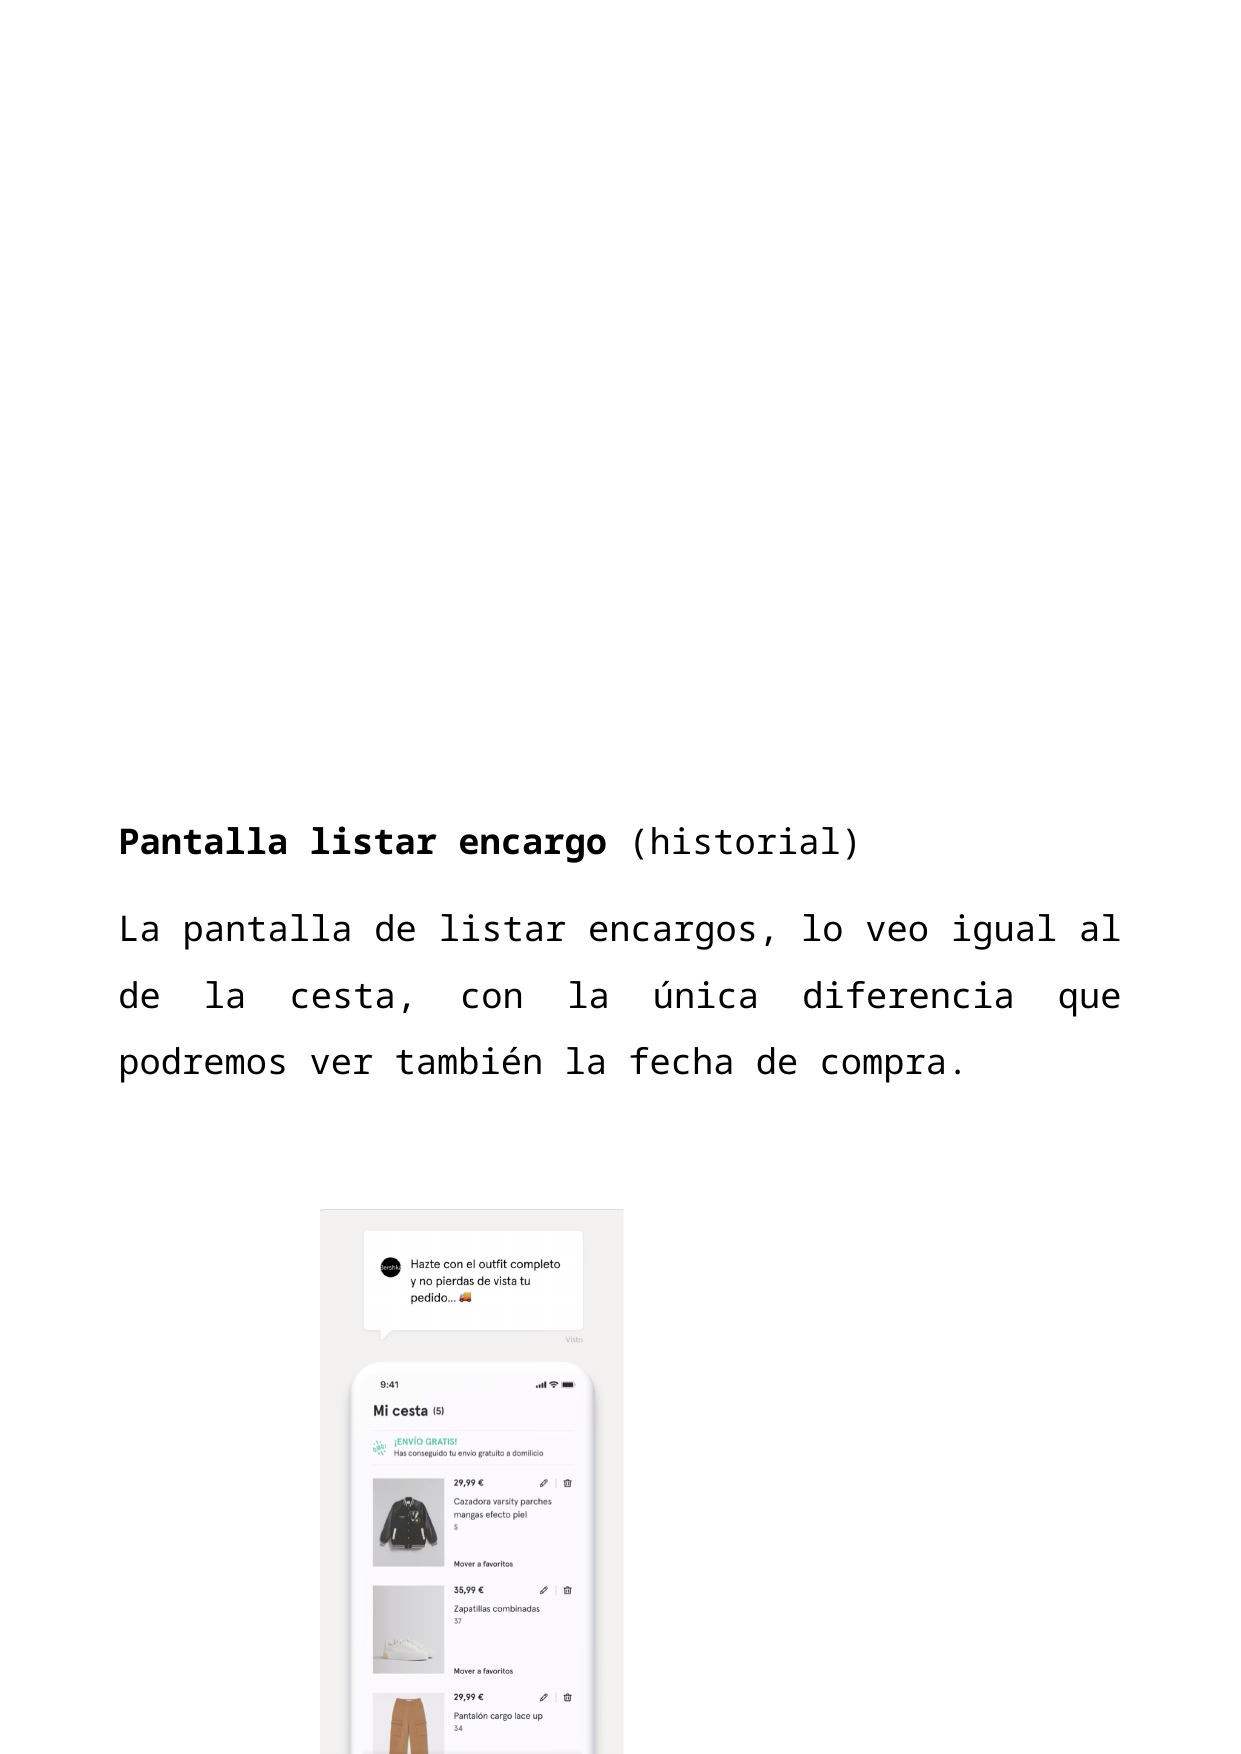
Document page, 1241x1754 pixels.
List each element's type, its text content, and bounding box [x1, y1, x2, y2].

text La pantalla de listar encargos, lo veo igual al de la cesta, con la única diferencia que podremos ver también la fecha de compra. [118, 904, 1122, 1085]
text Pantalla listar encargo (historial) [118, 816, 1122, 865]
picture [320, 1207, 624, 1754]
